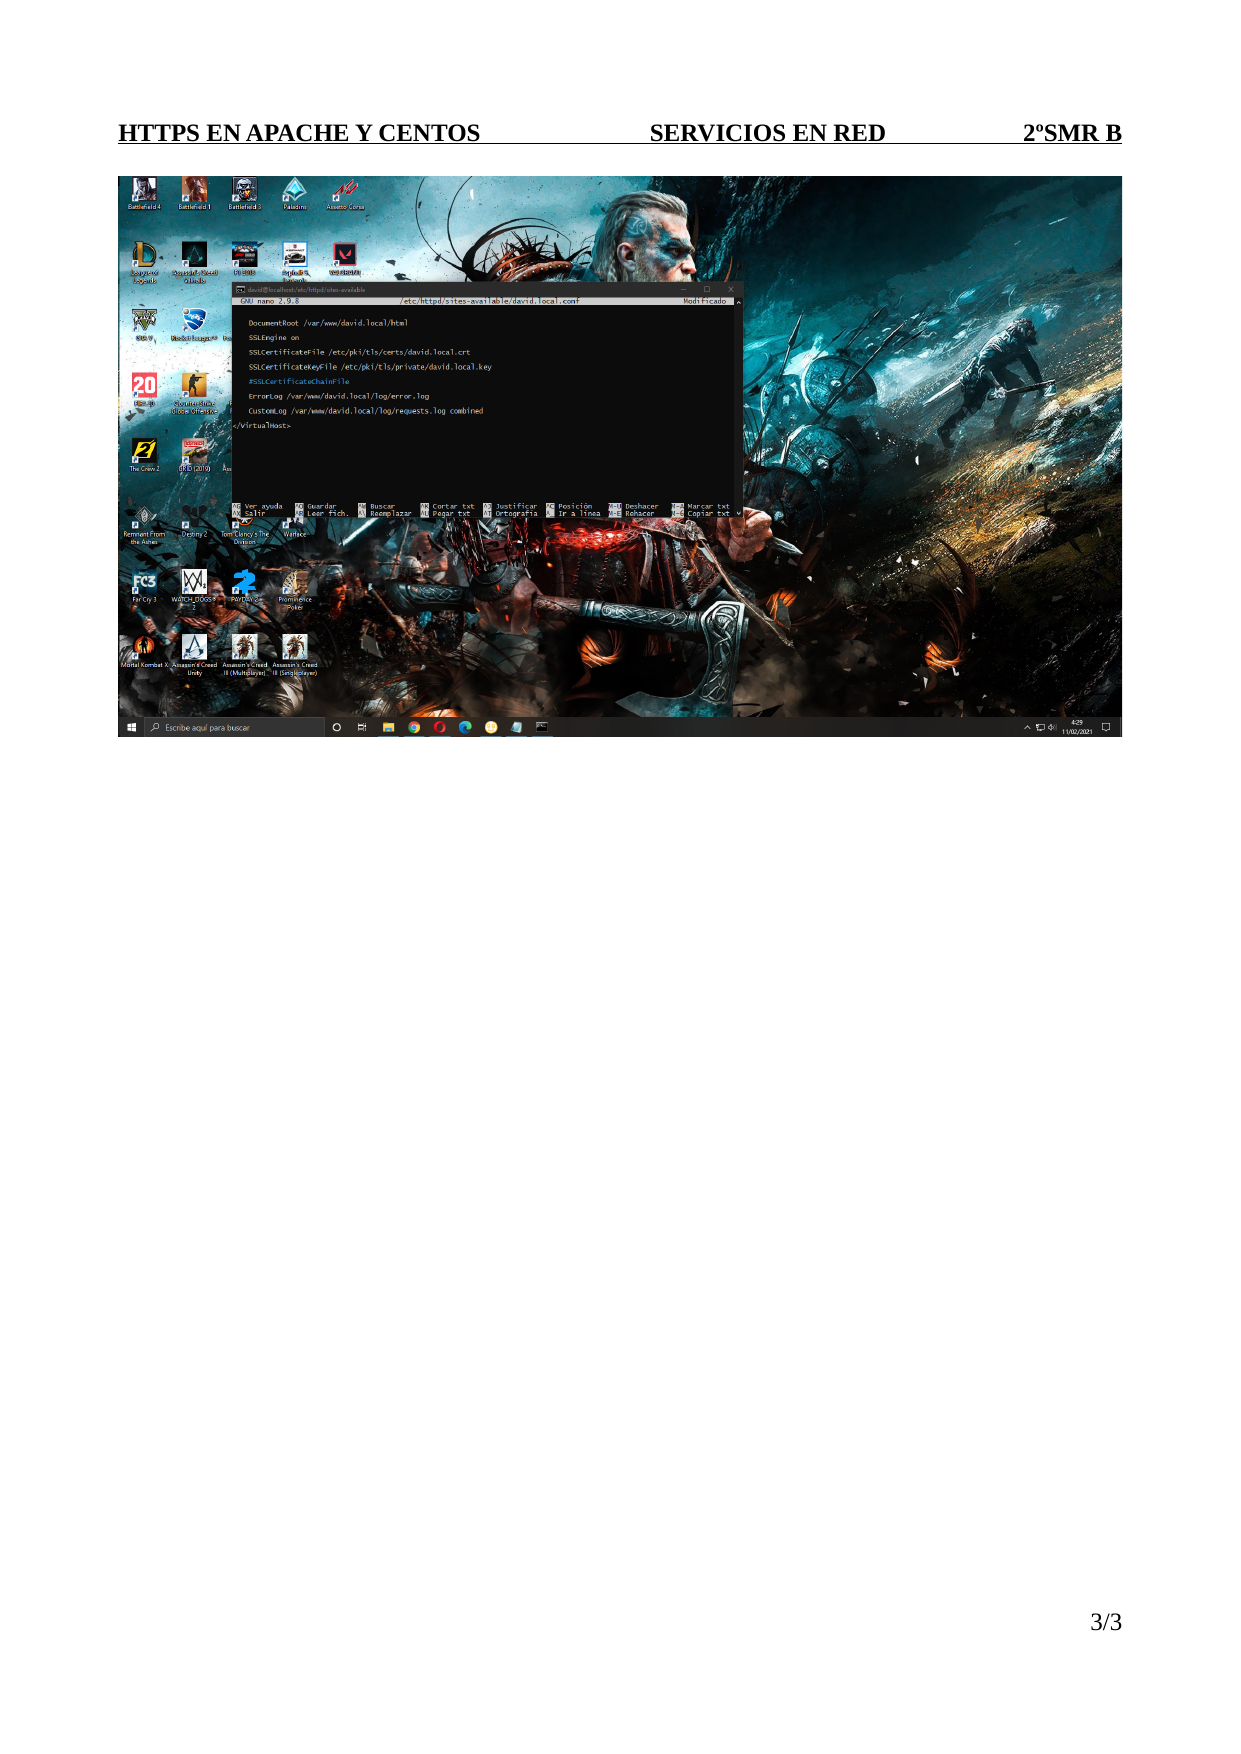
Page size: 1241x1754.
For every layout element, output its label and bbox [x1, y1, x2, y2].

picture [118, 176, 1123, 737]
